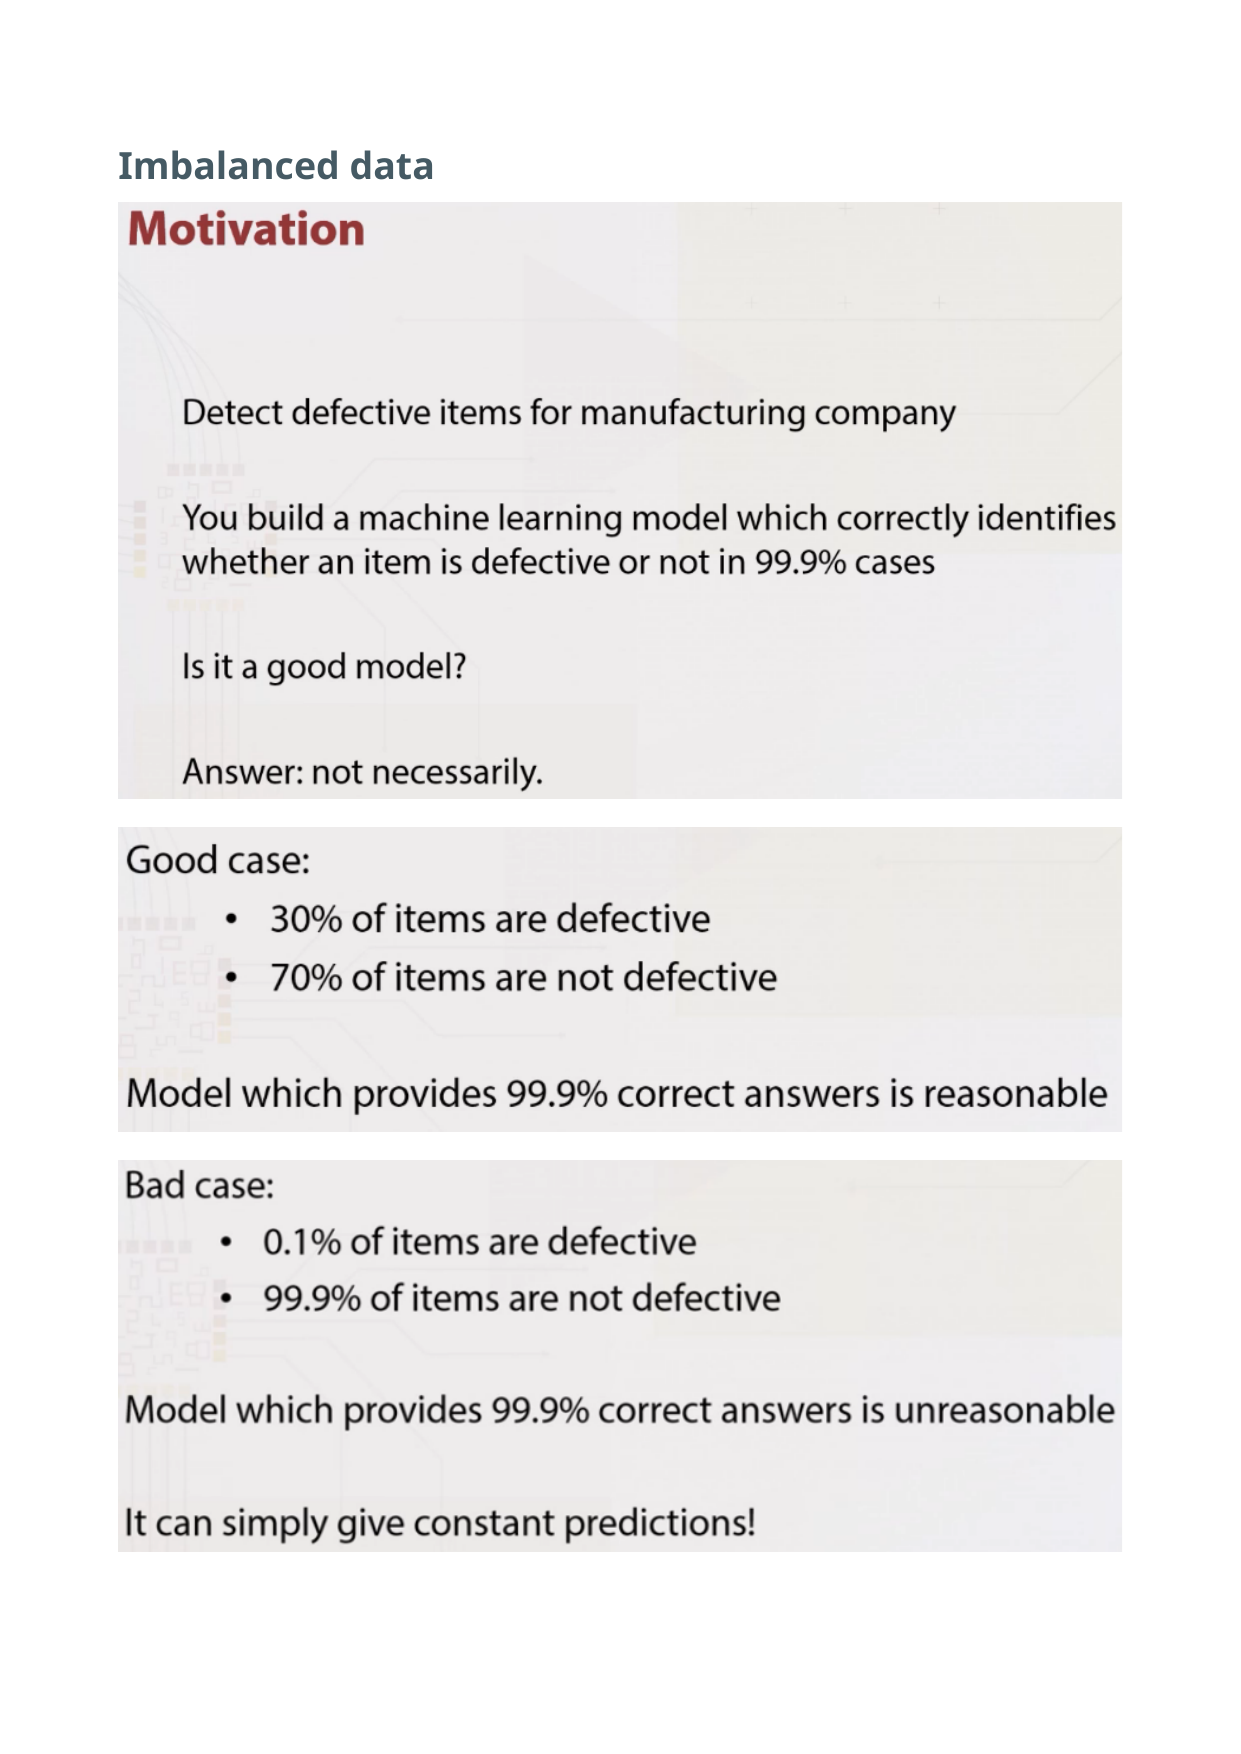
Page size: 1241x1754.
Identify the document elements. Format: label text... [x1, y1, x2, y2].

picture [118, 827, 1123, 1132]
picture [118, 202, 1123, 799]
subtitle Imbalanced data [118, 139, 1122, 190]
picture [118, 1160, 1123, 1552]
